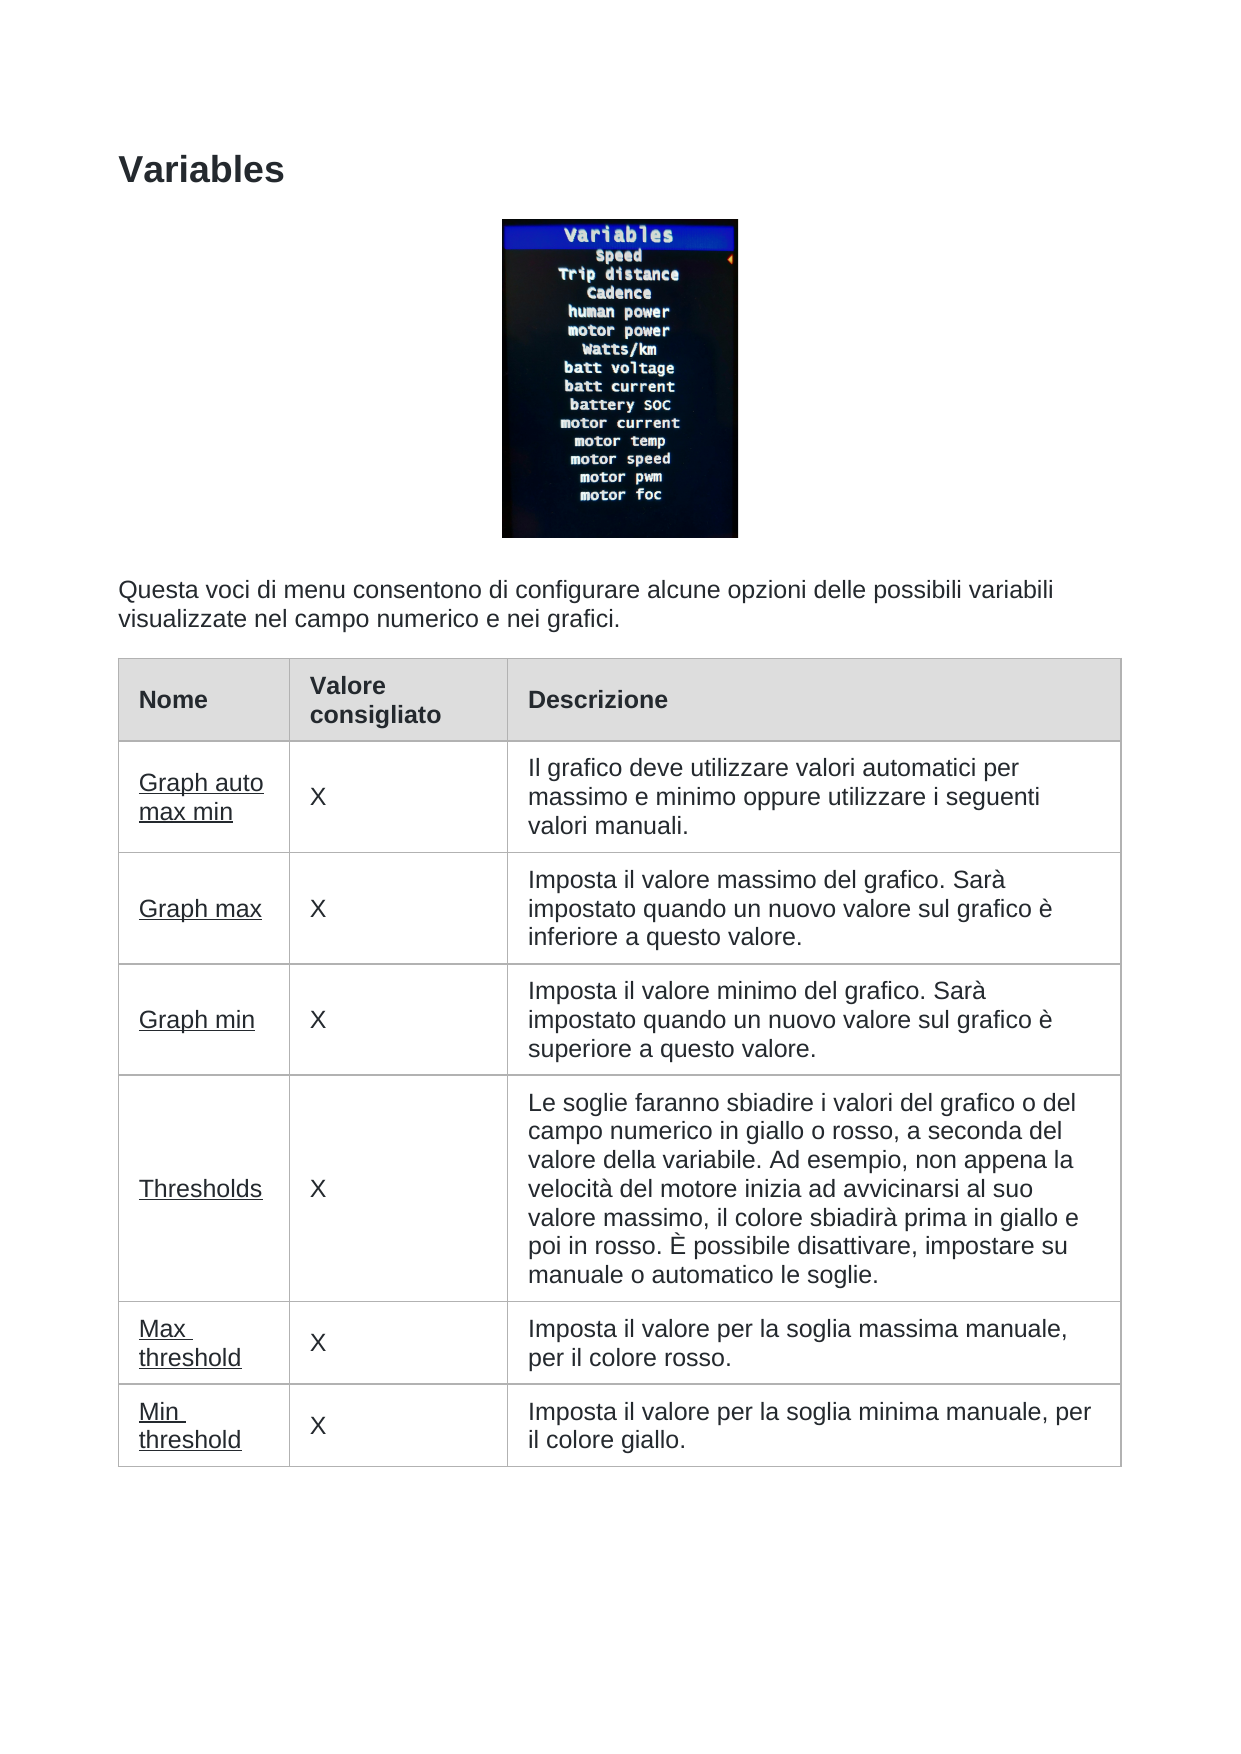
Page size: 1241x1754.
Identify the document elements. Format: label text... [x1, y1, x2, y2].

table_cell Imposta il valore massimo del grafico. Sarà impostato quando un nuovo valore sul grafico è inferiore a questo valore. [508, 853, 1120, 963]
table_cell Graph min [119, 965, 289, 1074]
table_cell X [290, 853, 507, 963]
table_cell Min threshold [119, 1385, 289, 1466]
table_cell X [290, 742, 507, 851]
table_cell Imposta il valore per la soglia massima manuale, per il colore rosso. [508, 1302, 1120, 1383]
table_cell X [290, 1385, 507, 1466]
table_cell Max threshold [119, 1302, 289, 1383]
table_cell Graph auto max min [119, 742, 289, 851]
picture [502, 219, 739, 538]
table_header Descrizione [508, 659, 1120, 740]
table_header Valore consigliato [290, 659, 507, 740]
table_header Nome [119, 659, 289, 740]
table_cell Imposta il valore per la soglia minima manuale, per il colore giallo. [508, 1385, 1120, 1466]
table_cell Graph max [119, 853, 289, 963]
table_cell Le soglie faranno sbiadire i valori del grafico o del campo numerico in giallo o rosso, a seconda del valore della variabile. Ad esempio, non appena la velocità del motore inizia ad avvicinarsi al suo valore massimo, il colore sbiadirà prima in giallo e poi in rosso. È possibile disattivare, impostare su manuale o automatico le soglie. [508, 1076, 1120, 1301]
table_cell X [290, 1076, 507, 1301]
text Variables [118, 148, 1122, 191]
text Questa voci di menu consentono di configurare alcune opzioni delle possibili variabili visualizzate nel campo numerico e nei grafici. [118, 575, 1122, 632]
table_cell Il grafico deve utilizzare valori automatici per massimo e minimo oppure utilizzare i seguenti valori manuali. [508, 742, 1120, 851]
table_cell Thresholds [119, 1076, 289, 1301]
table_cell X [290, 965, 507, 1074]
table_cell Imposta il valore minimo del grafico. Sarà impostato quando un nuovo valore sul grafico è superiore a questo valore. [508, 965, 1120, 1074]
table_cell X [290, 1302, 507, 1383]
